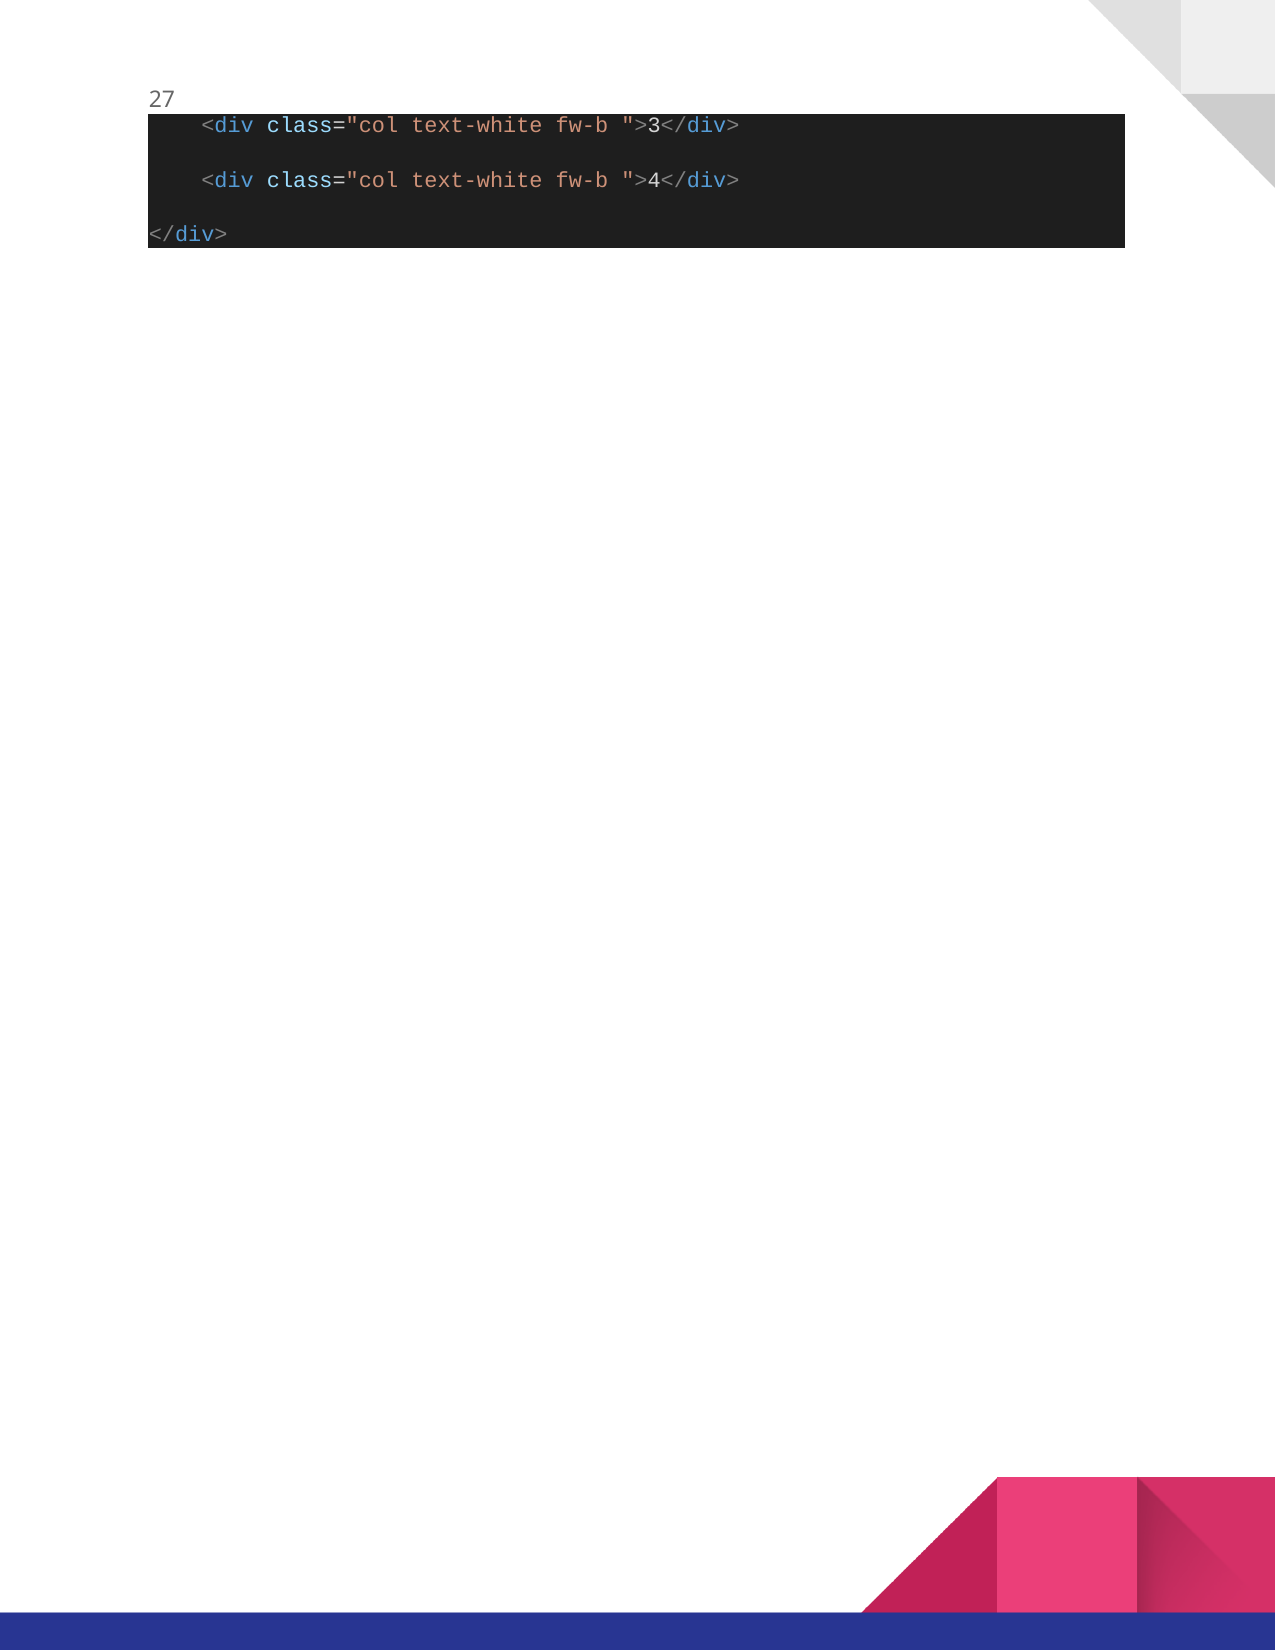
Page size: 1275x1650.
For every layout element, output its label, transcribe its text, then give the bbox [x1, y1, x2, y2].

text </div> [148, 223, 1125, 248]
text <div class="col text-white fw-b ">3</div> [148, 114, 1125, 139]
text <div class="col text-white fw-b ">4</div> [148, 169, 1125, 194]
picture [0, 1475, 1275, 1650]
picture [1087, 0, 1275, 188]
